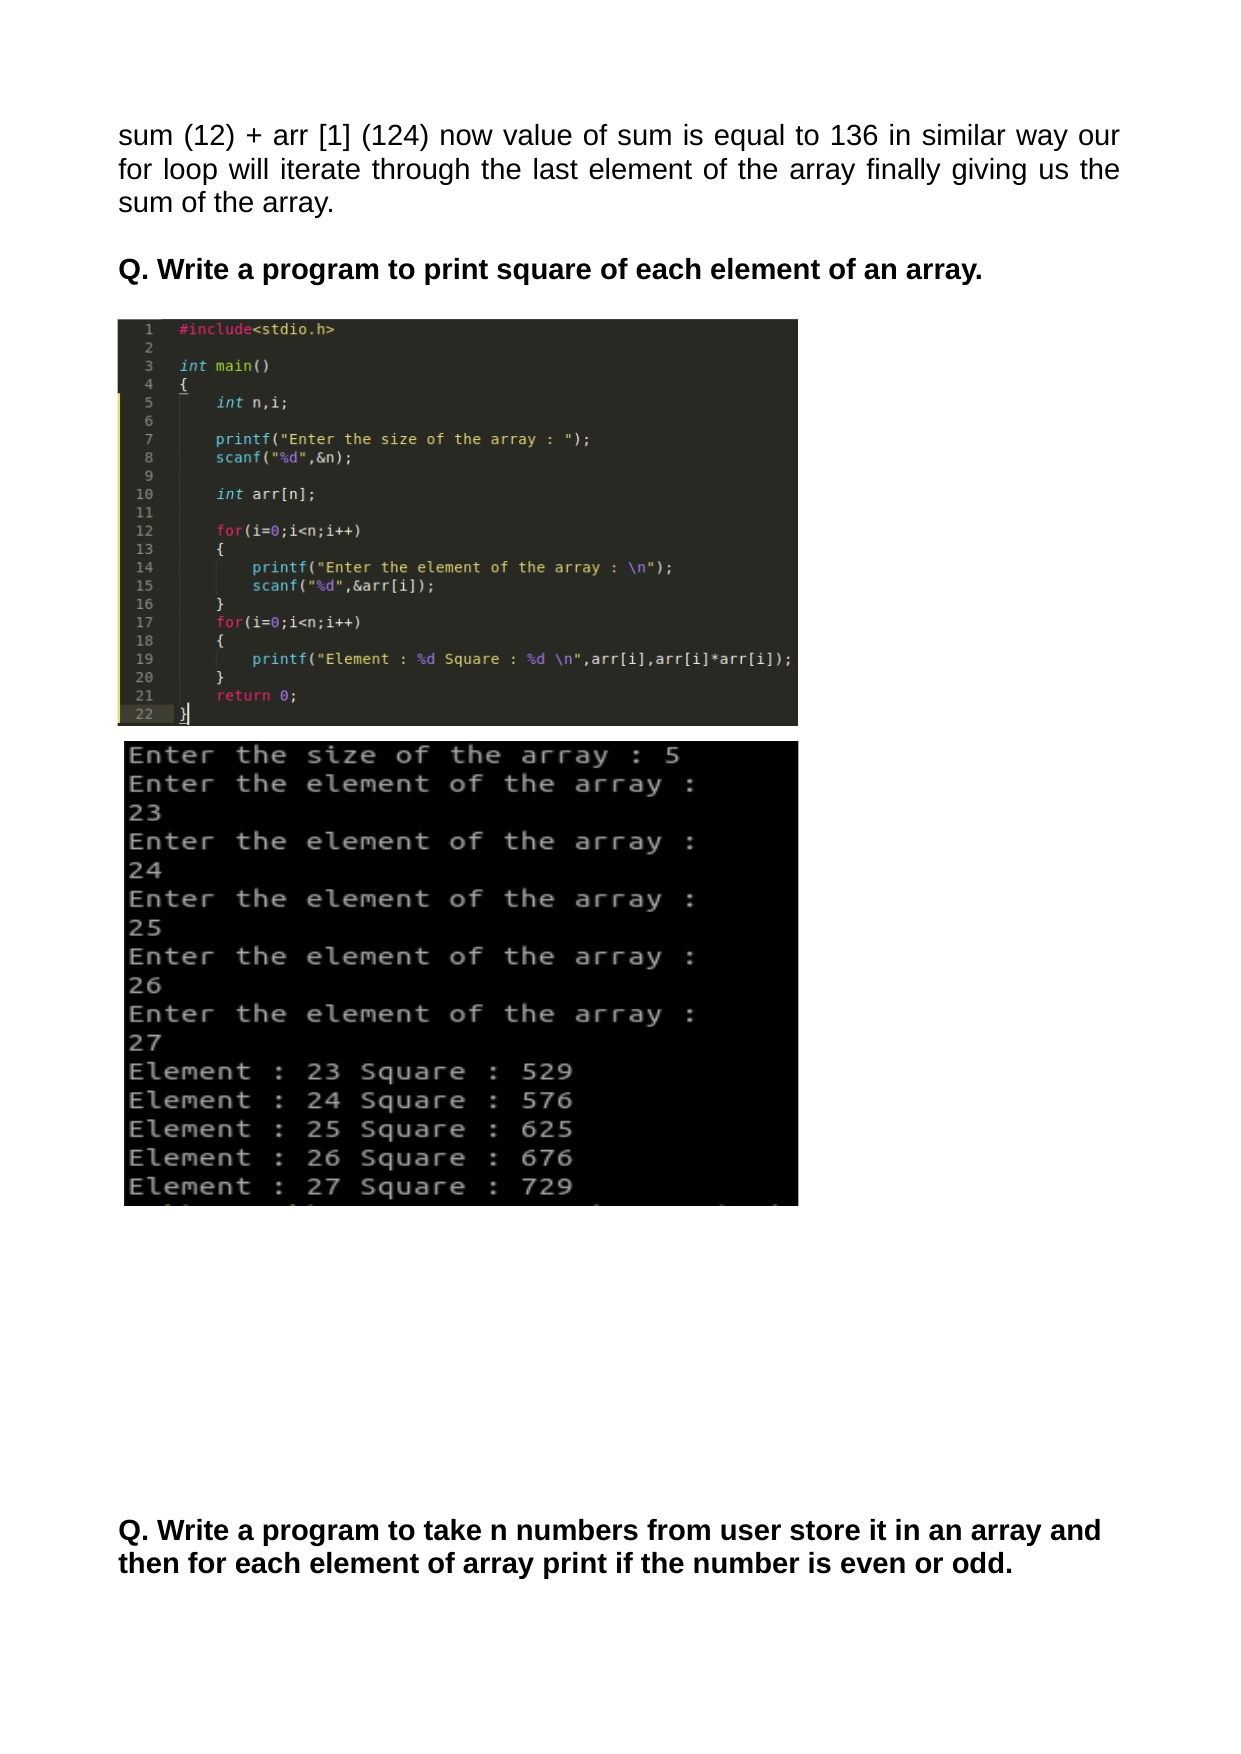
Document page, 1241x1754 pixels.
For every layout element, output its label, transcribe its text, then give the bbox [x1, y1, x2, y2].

text sum (12) + arr [1] (124) now value of sum is equal to 136 in similar way our for loop will iterate through the last element of the array finally giving us the sum of the array. [118, 118, 1122, 219]
text Q. Write a program to print square of each element of an array. [118, 252, 1122, 286]
text Q. Write a program to take n numbers from user store it in an array and then for each element of array print if the number is even or odd. [118, 1512, 1122, 1579]
